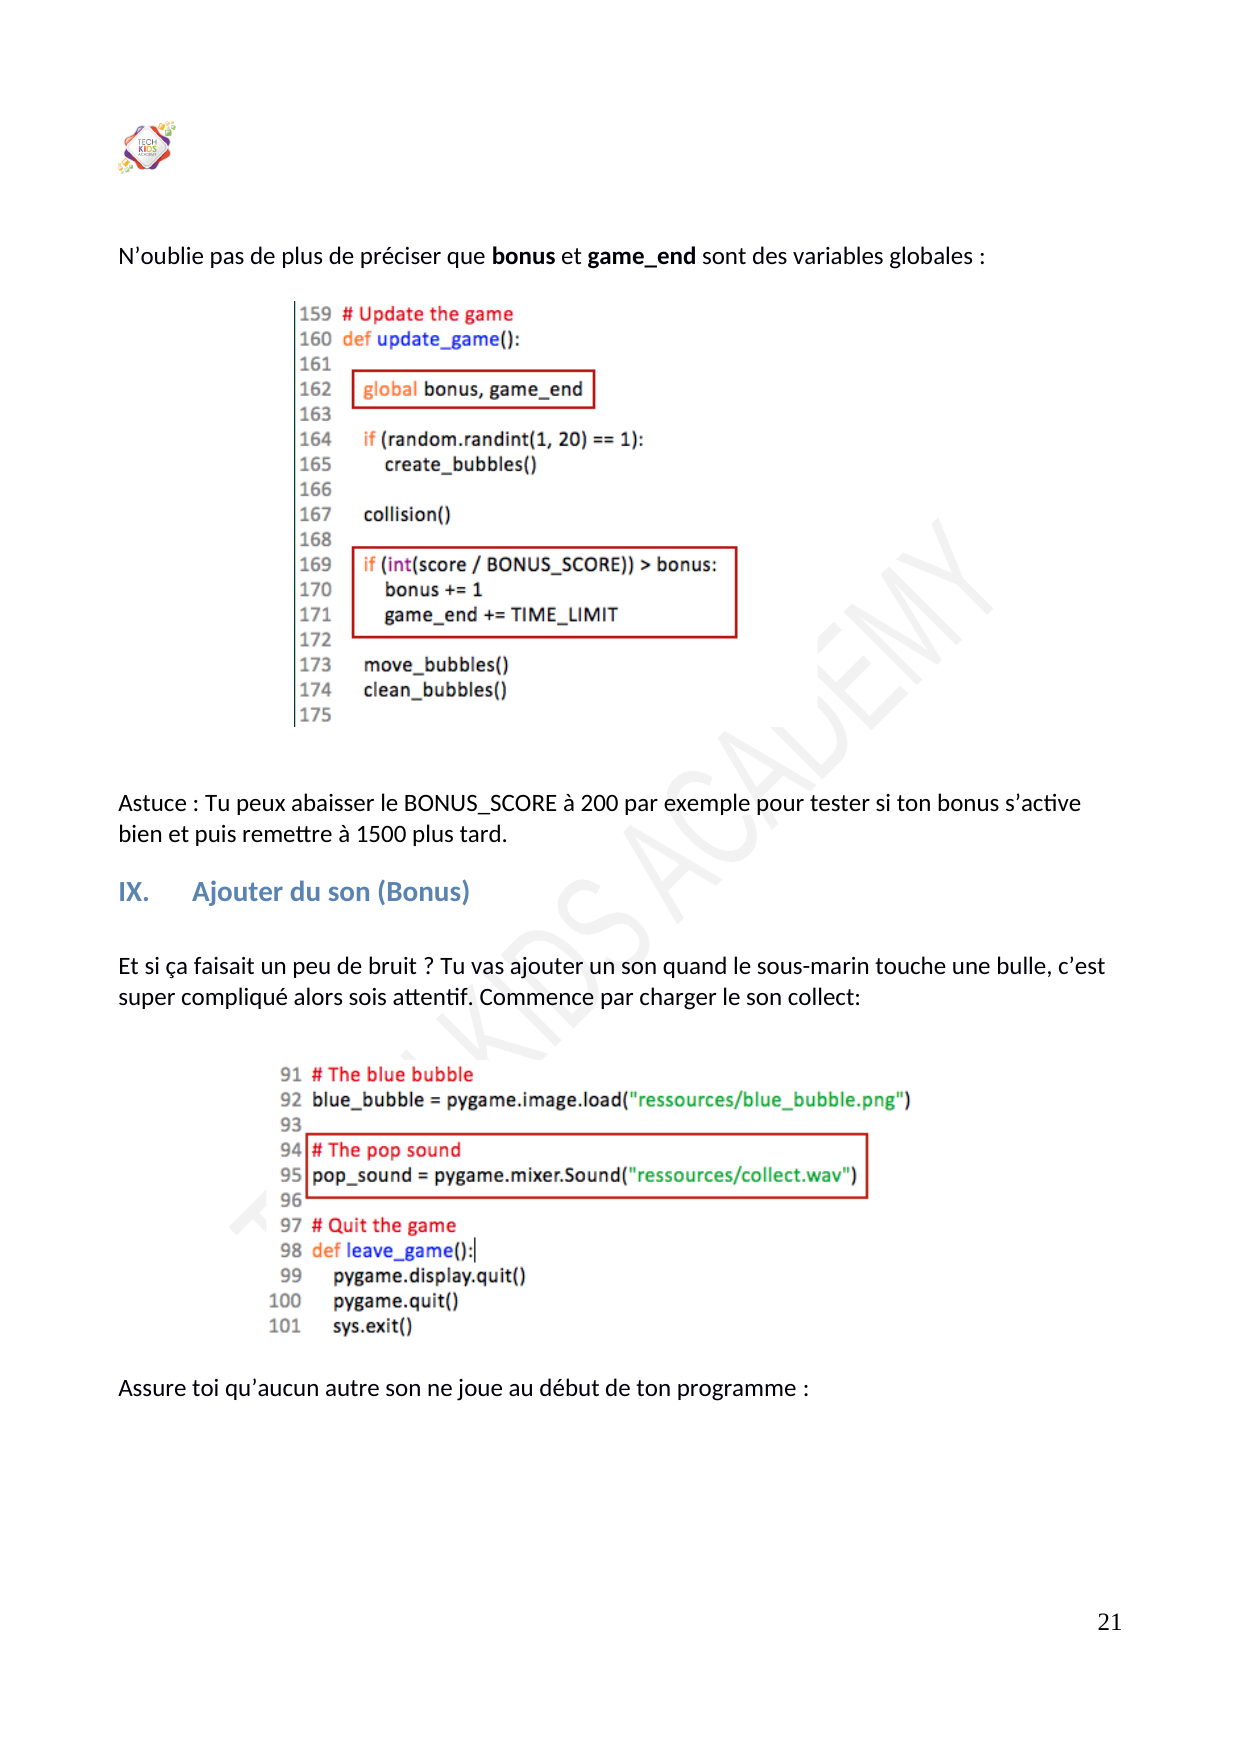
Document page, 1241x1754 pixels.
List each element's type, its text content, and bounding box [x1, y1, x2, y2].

subtitle Ajouter du son (Bonus) [118, 873, 667, 909]
picture [266, 1060, 933, 1342]
picture [118, 118, 176, 176]
subtitle [669, 873, 1122, 909]
text N’oublie pas de plus de préciser que bonus et game_end sont des variables globales : [118, 240, 1122, 271]
text Et si ça faisait un peu de bruit ? Tu vas ajouter un son quand le sous-marin touche une bulle, c’est super compliqué alors sois attentif. Commence par charger le son collect: [516, 950, 587, 1011]
text Astuce : Tu peux abaisser le BONUS_SCORE à 200 par exemple pour tester si ton bonus s’active bien et puis remettre à 1500 plus tard. [118, 787, 697, 848]
text Astuce : Tu peux abaisser le BONUS_SCORE à 200 par exemple pour tester si ton bonus s’active bien et puis remettre à 1500 plus tard. [678, 787, 1122, 848]
text Et si ça faisait un peu de bruit ? Tu vas ajouter un son quand le sous-marin touche une bulle, c’est super compliqué alors sois attentif. Commence par charger le son collect: [118, 950, 537, 1011]
picture [294, 301, 818, 727]
text Assure toi qu’aucun autre son ne joue au début de ton programme : [118, 1372, 1122, 1403]
text Et si ça faisait un peu de bruit ? Tu vas ajouter un son quand le sous-marin touche une bulle, c’est super compliqué alors sois attentif. Commence par charger le son collect: [577, 950, 1122, 1011]
